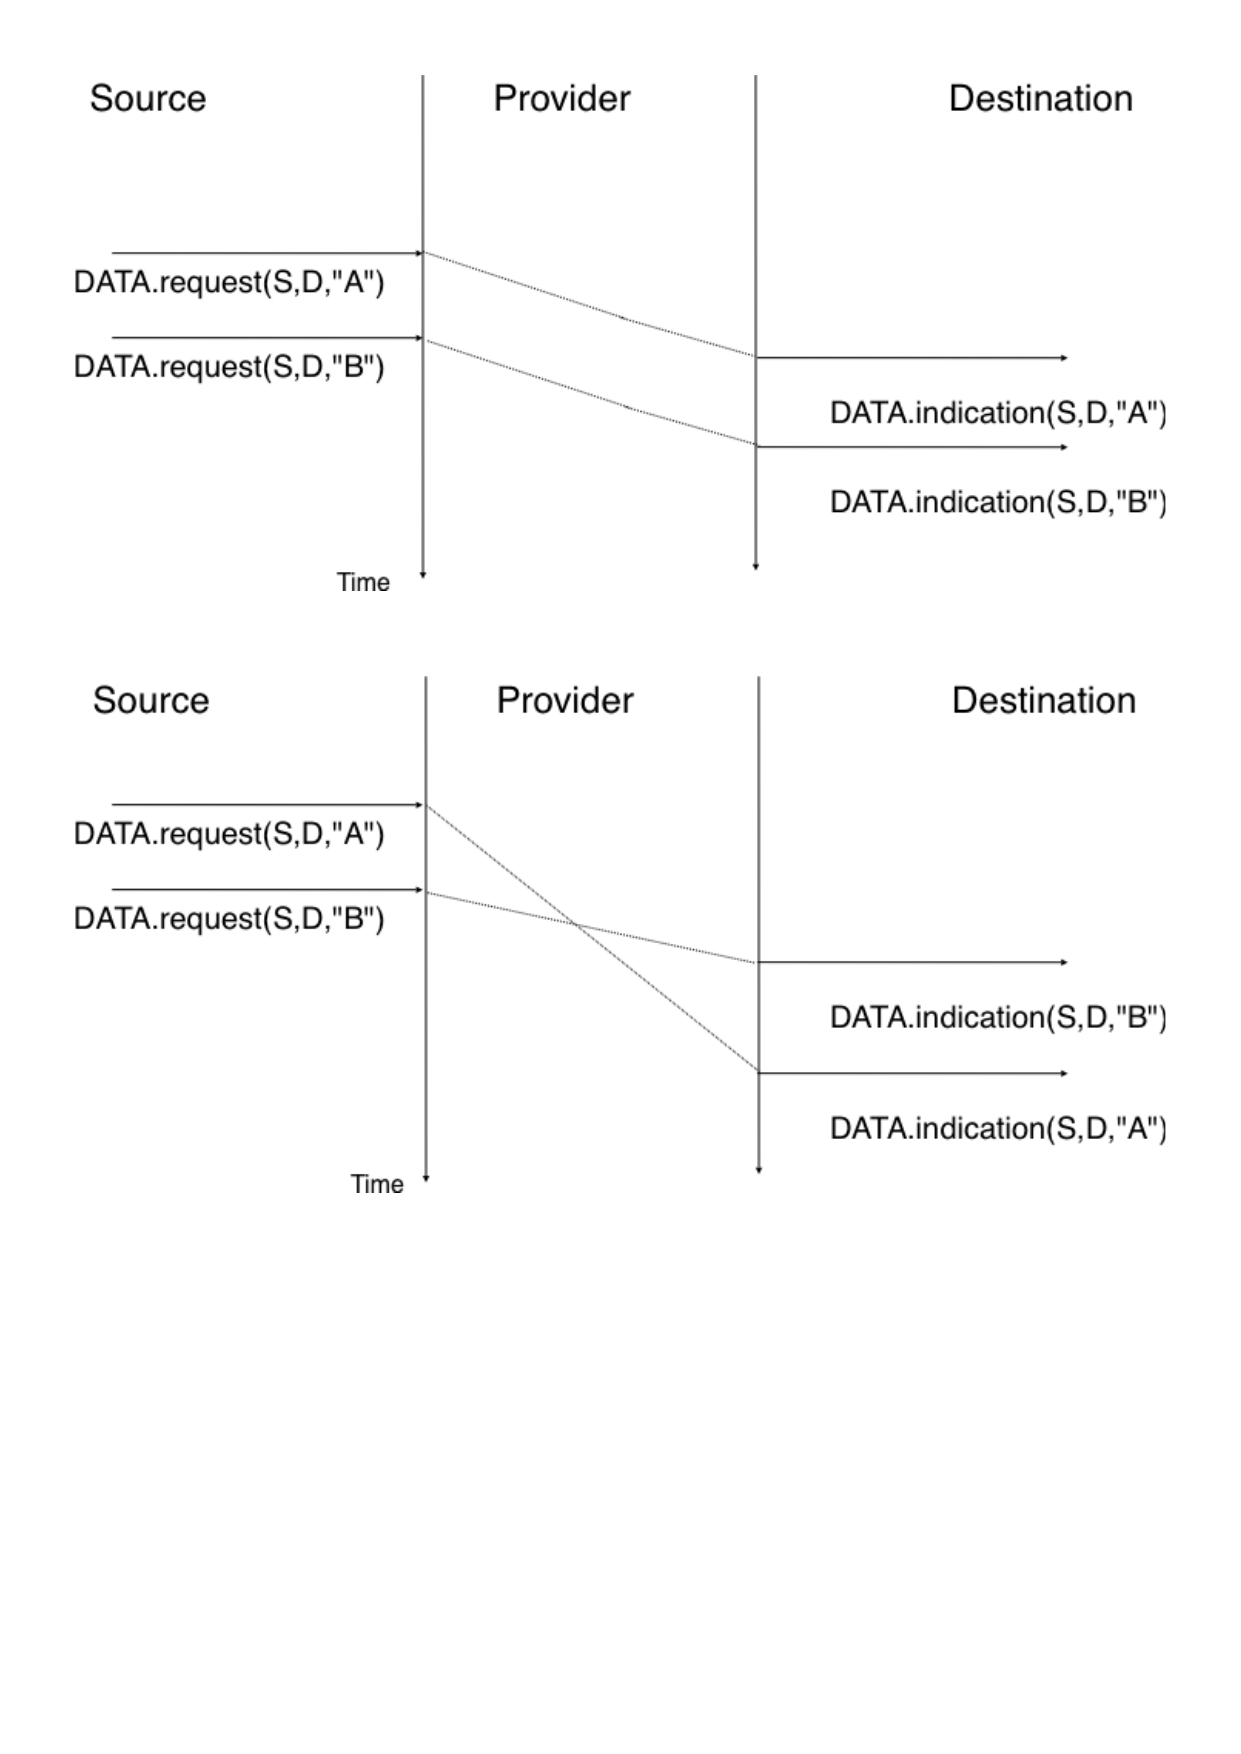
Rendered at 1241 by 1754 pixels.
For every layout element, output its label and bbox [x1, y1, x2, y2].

picture [75, 676, 1166, 1193]
picture [75, 75, 1166, 591]
